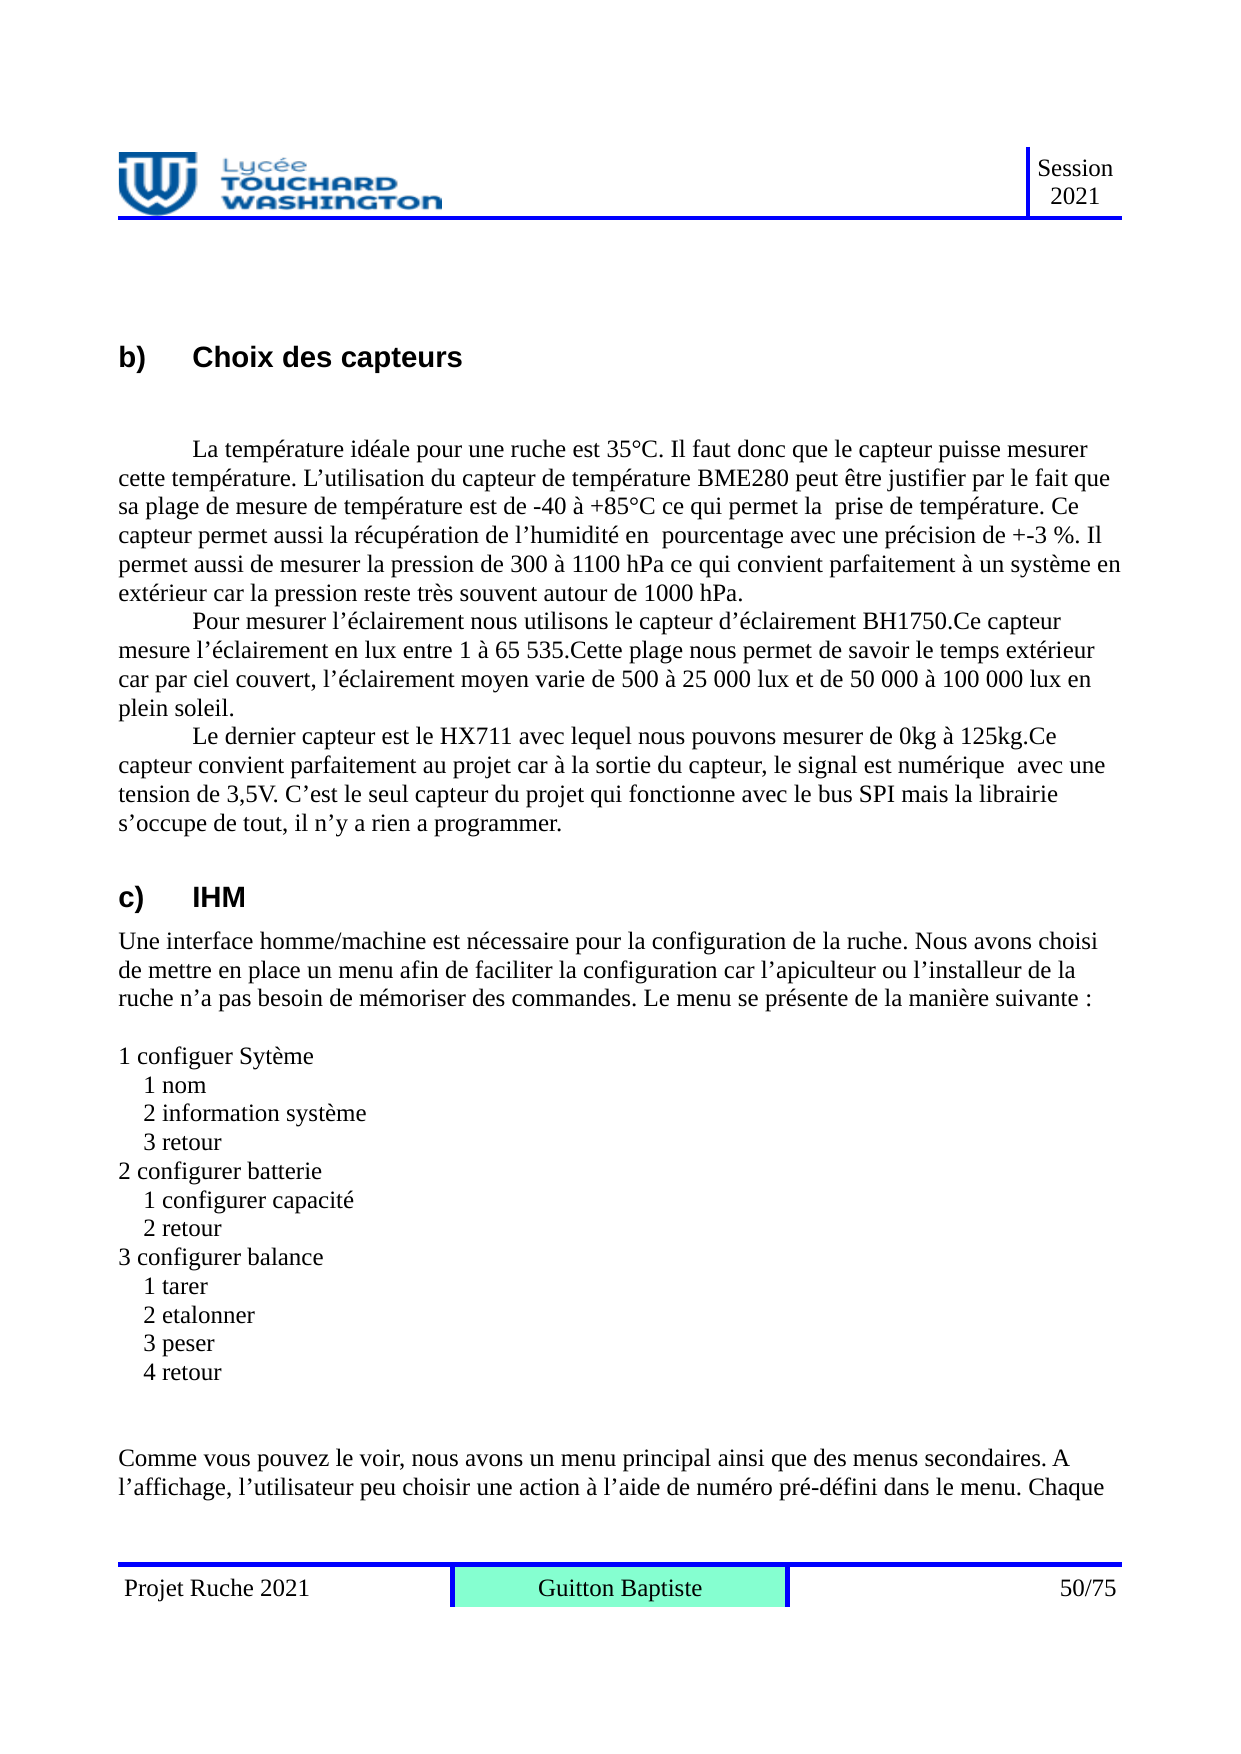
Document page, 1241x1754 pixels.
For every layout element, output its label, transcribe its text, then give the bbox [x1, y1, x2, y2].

text 2 information système [118, 1098, 1122, 1127]
text Pour mesurer l’éclairement nous utilisons le capteur d’éclairement BH1750.Ce capteur mesure l’éclairement en lux entre 1 à 65 535.Cette plage nous permet de savoir le temps extérieur car par ciel couvert, l’éclairement moyen varie de 500 à 25 000 lux et de 50 000 à 100 000 lux en plein soleil. [118, 606, 1122, 721]
text 1 tarer [118, 1271, 1122, 1300]
text 1 nom [118, 1070, 1122, 1098]
text Une interface homme/machine est nécessaire pour la configuration de la ruche. Nous avons choisi de mettre en place un menu afin de faciliter la configuration car l’apiculteur ou l’installeur de la ruche n’a pas besoin de mémoriser des commandes. Le menu se présente de la manière suivante : [118, 926, 1122, 1012]
text 3 peser [118, 1328, 1122, 1357]
text Comme vous pouvez le voir, nous avons un menu principal ainsi que des menus secondaires. A l’affichage, l’utilisateur peu choisir une action à l’aide de numéro pré-défini dans le menu. Chaque [118, 1443, 1122, 1501]
text Le dernier capteur est le HX711 avec lequel nous pouvons mesurer de 0kg à 125kg.Ce capteur convient parfaitement au projet car à la sortie du capteur, le signal est numérique avec une tension de 3,5V. C’est le seul capteur du projet qui fonctionne avec le bus SPI mais la librairie s’occupe de tout, il n’y a rien a programmer. [118, 721, 1122, 836]
text 2 etalonner [118, 1300, 1122, 1328]
text 1 configurer capacité [118, 1185, 1122, 1213]
text 4 retour [118, 1357, 1122, 1386]
subtitle Choix des capteurs [118, 340, 1122, 374]
text 3 configurer balance [118, 1242, 1122, 1271]
text 2 configurer batterie [118, 1156, 1122, 1185]
picture [118, 152, 442, 216]
subtitle IHM [118, 880, 1122, 913]
text 1 configuer Sytème [118, 1041, 1122, 1070]
text 3 retour [118, 1127, 1122, 1156]
text 2 retour [118, 1213, 1122, 1242]
text La température idéale pour une ruche est 35°C. Il faut donc que le capteur puisse mesurer cette température. L’utilisation du capteur de température BME280 peut être justifier par le fait que sa plage de mesure de température est de -40 à +85°C ce qui permet la prise de température. Ce capteur permet aussi la récupération de l’humidité en pourcentage avec une précision de +-3 %. Il permet aussi de mesurer la pression de 300 à 1100 hPa ce qui convient parfaitement à un système en extérieur car la pression reste très souvent autour de 1000 hPa. [118, 434, 1122, 606]
